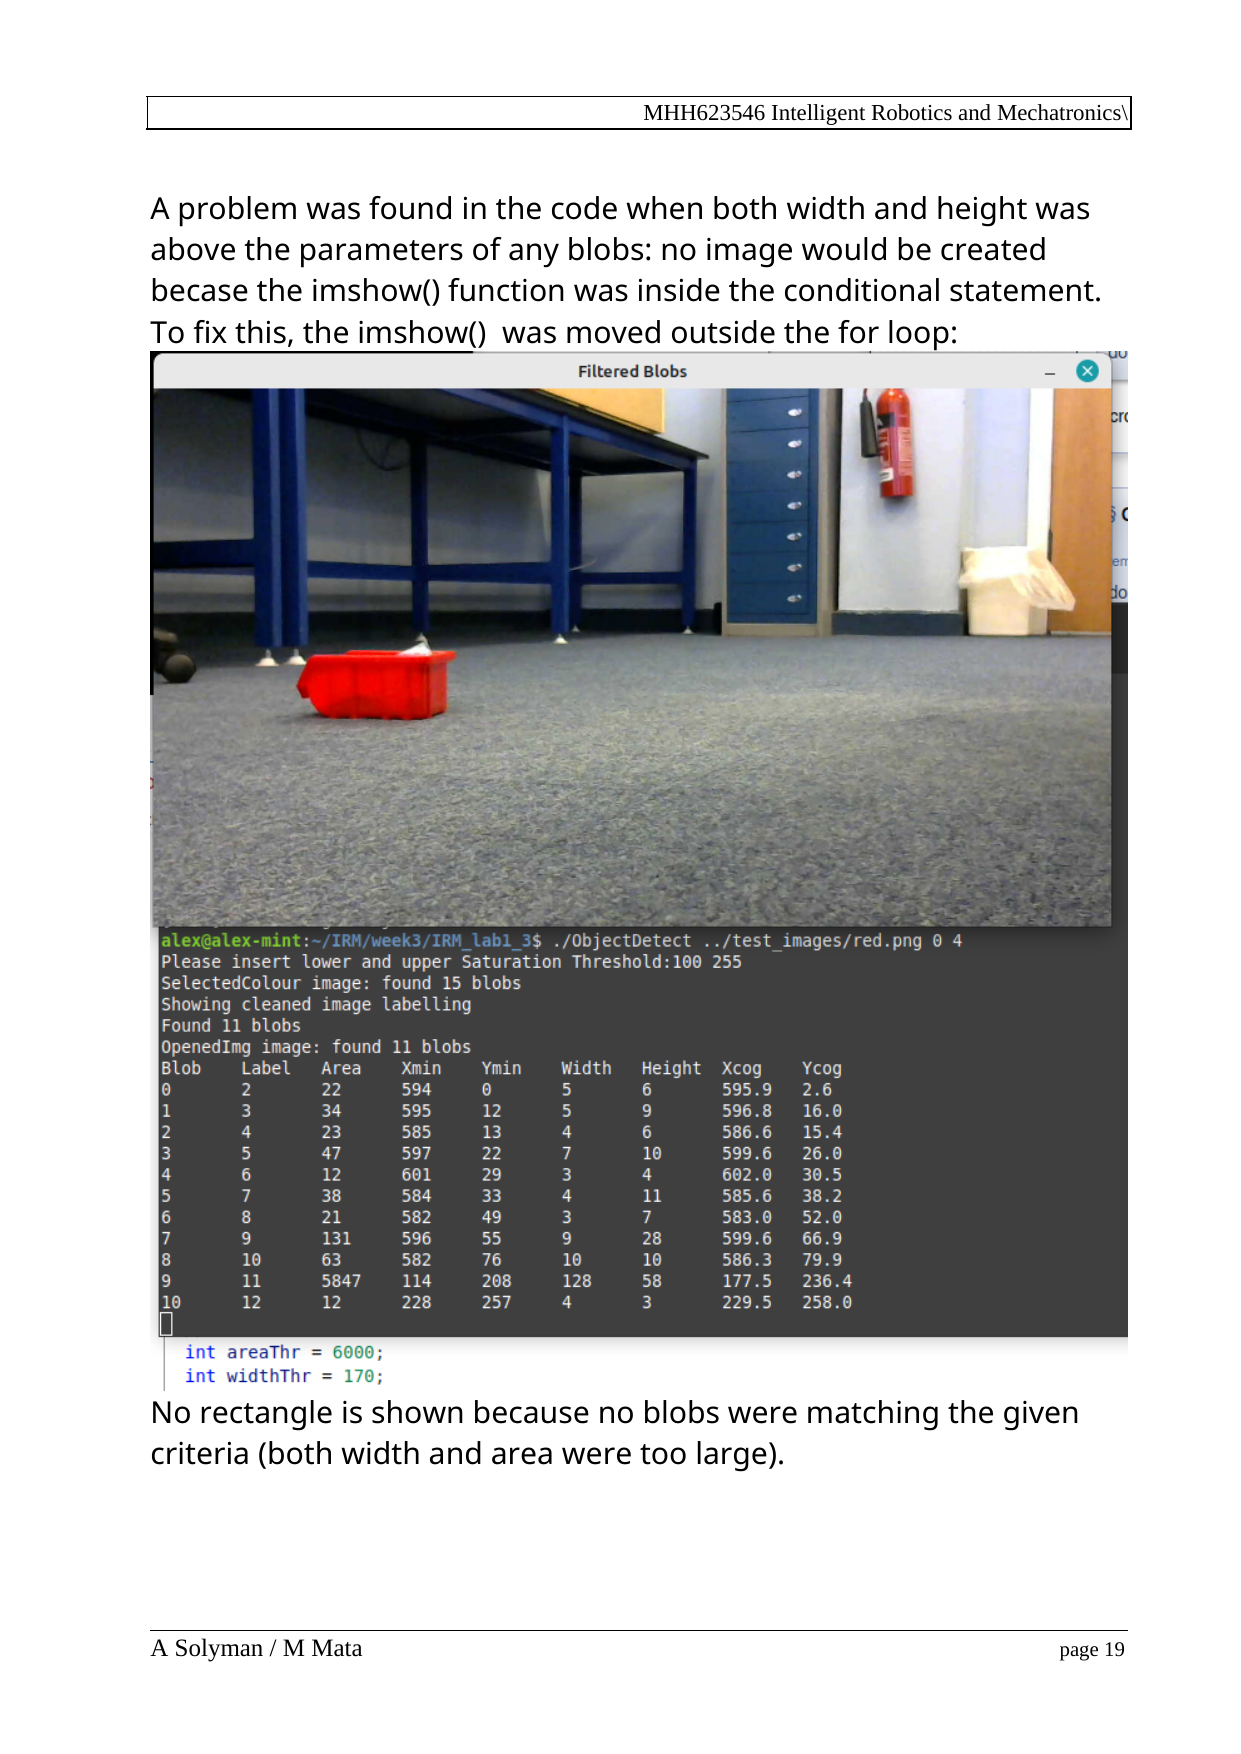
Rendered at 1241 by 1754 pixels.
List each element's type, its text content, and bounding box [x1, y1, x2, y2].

picture [150, 351, 1128, 1391]
text A problem was found in the code when both width and height was above the parameters of any blobs: no image would be created becase the imshow() function was inside the conditional statement. To fix this, the imshow() was moved outside the for loop: [150, 187, 1128, 351]
text No rectangle is shown because no blobs were matching the given criteria (both width and area were too large). [150, 1391, 1128, 1473]
